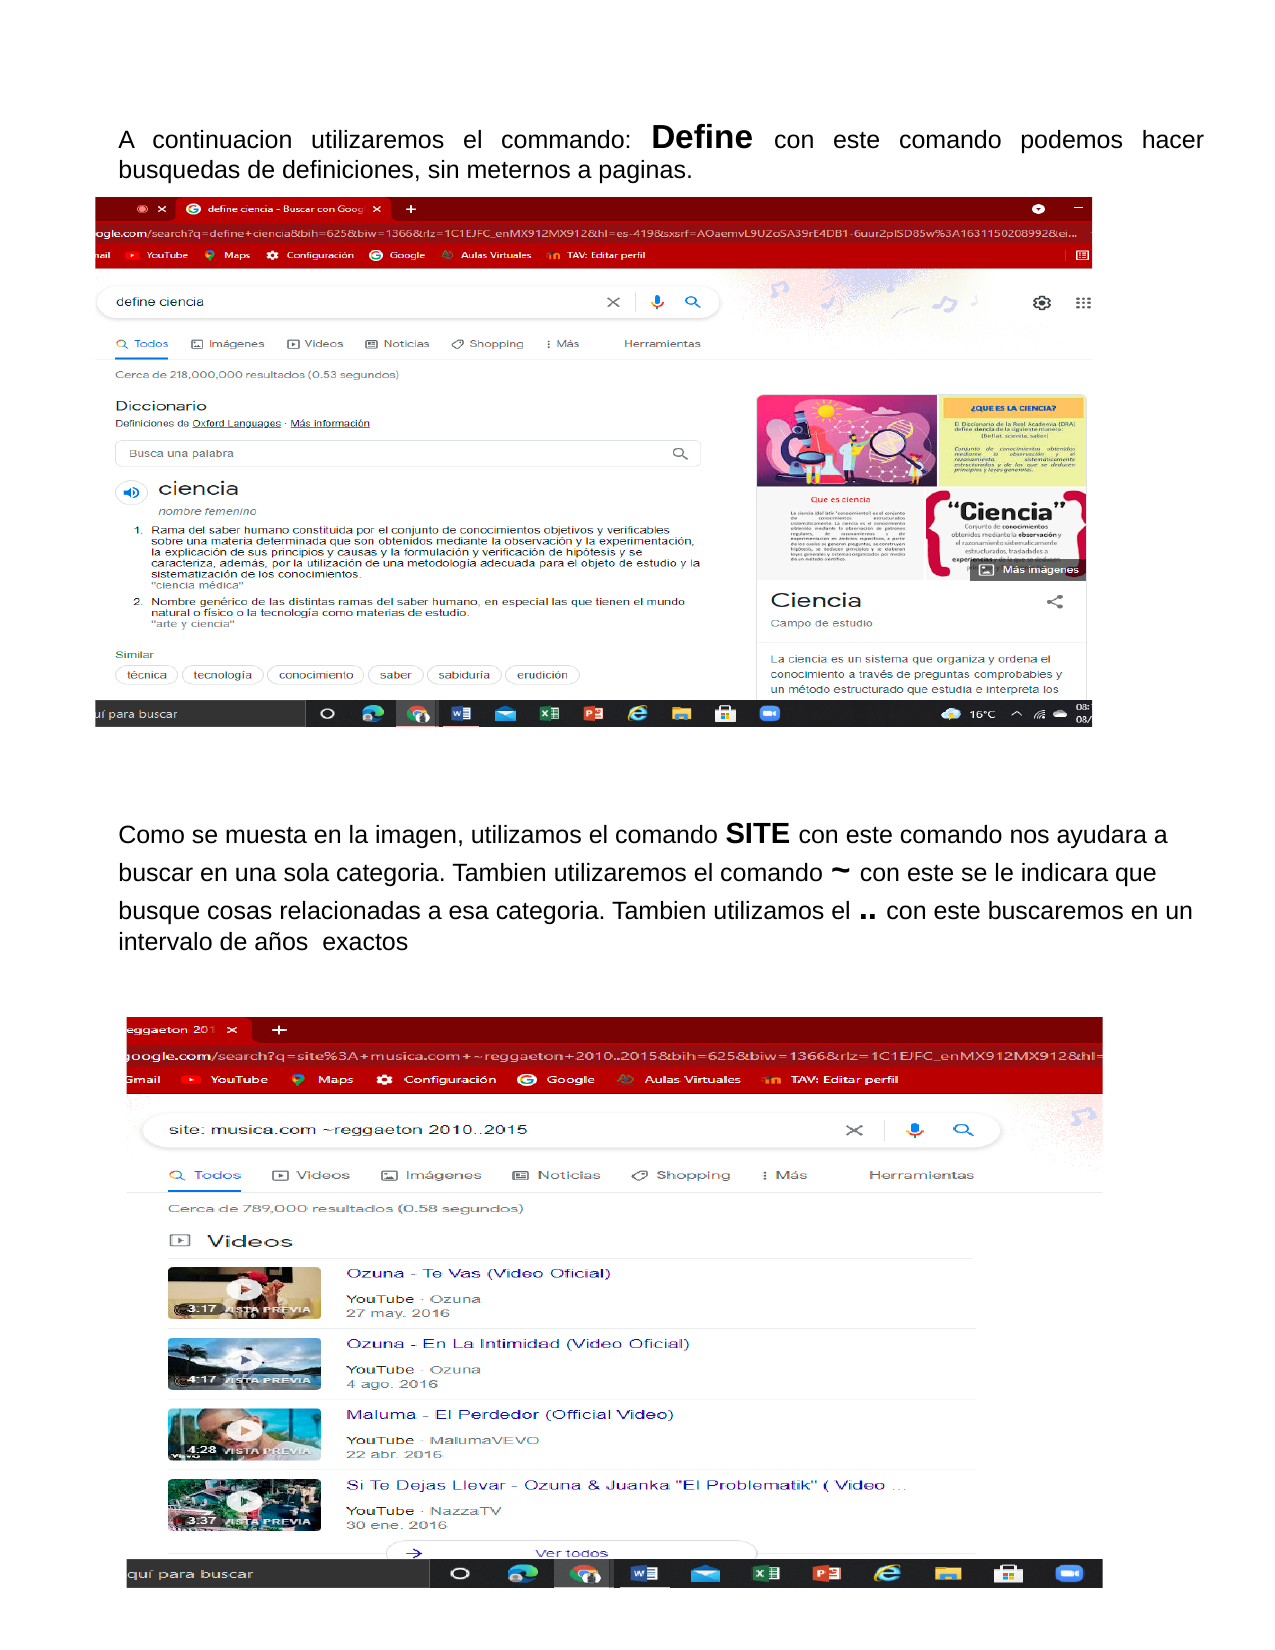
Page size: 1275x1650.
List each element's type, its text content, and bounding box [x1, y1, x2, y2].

text A continuacion utilizaremos el commando: Define con este comando podemos hacer busquedas de definiciones, sin meternos a paginas. [118, 117, 1205, 184]
text Como se muesta en la imagen, utilizamos el comando SITE con este comando nos ayudara a buscar en una sola categoria. Tambien utilizaremos el comando ~ con este se le indicara que busque cosas relacionadas a esa categoria. Tambien utilizamos el .. con este buscaremos en un intervalo de años exactos [118, 816, 1205, 956]
